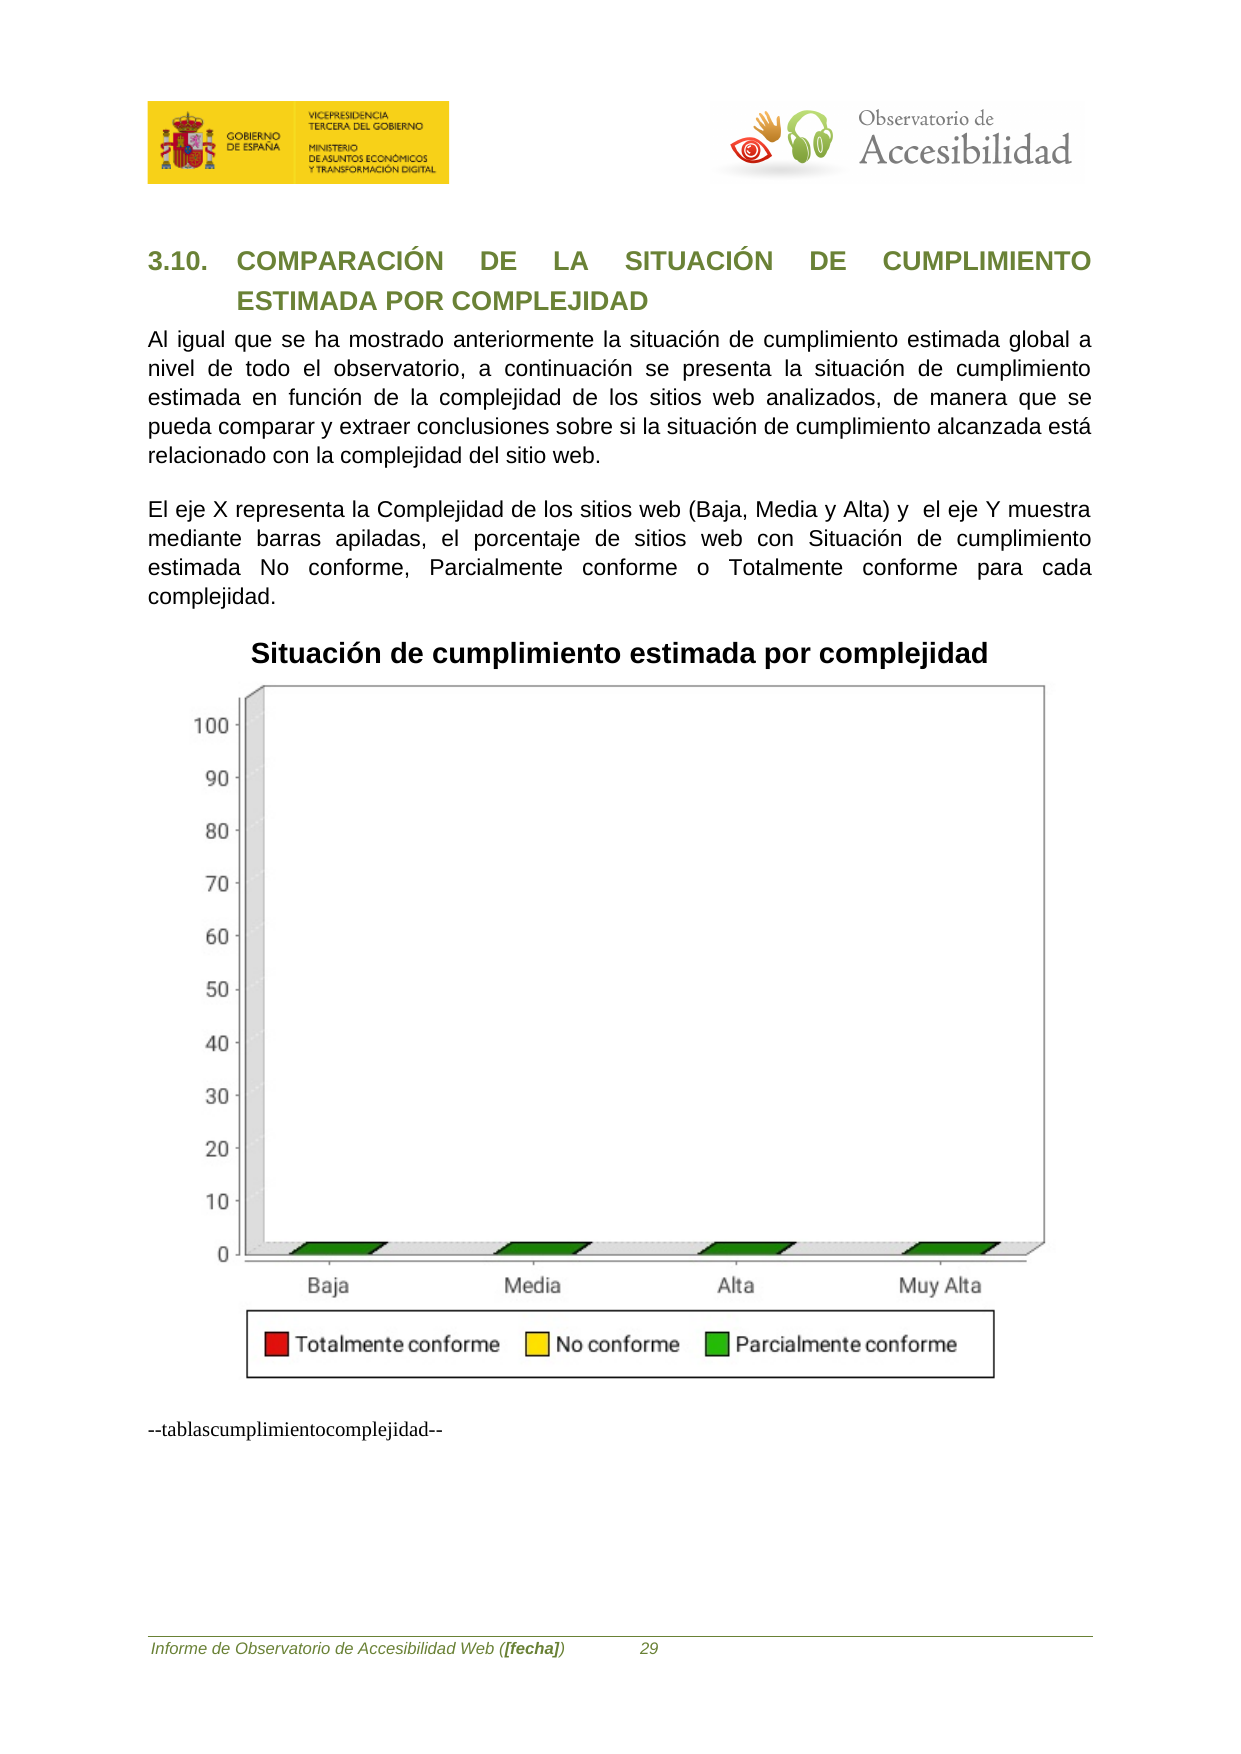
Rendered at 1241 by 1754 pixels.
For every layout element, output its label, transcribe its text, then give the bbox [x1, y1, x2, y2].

text Al igual que se ha mostrado anteriormente la situación de cumplimiento estimada global a nivel de todo el observatorio, a continuación se presenta la situación de cumplimiento estimada en función de la complejidad de los sitios web analizados, de manera que se pueda comparar y extraer conclusiones sobre si la situación de cumplimiento alcanzada está relacionado con la complejidad del sitio web. [148, 326, 1092, 468]
text --tablascumplimientocomplejidad-- [148, 1417, 1092, 1441]
text El eje X representa la Complejidad de los sitios web (Baja, Media y Alta) y el eje Y muestra mediante barras apiladas, el porcentaje de sitios web con Situación de cumplimiento estimada No conforme, Parcialmente conforme o Totalmente conforme para cada complejidad. [148, 496, 1092, 609]
subtitle Comparación de la Situación de cumplimiento estimada por complejidad [148, 245, 1092, 317]
picture [710, 101, 1086, 184]
picture [147, 101, 450, 184]
text Situación de cumplimiento estimada por complejidad [148, 637, 1092, 670]
picture [178, 670, 1062, 1380]
